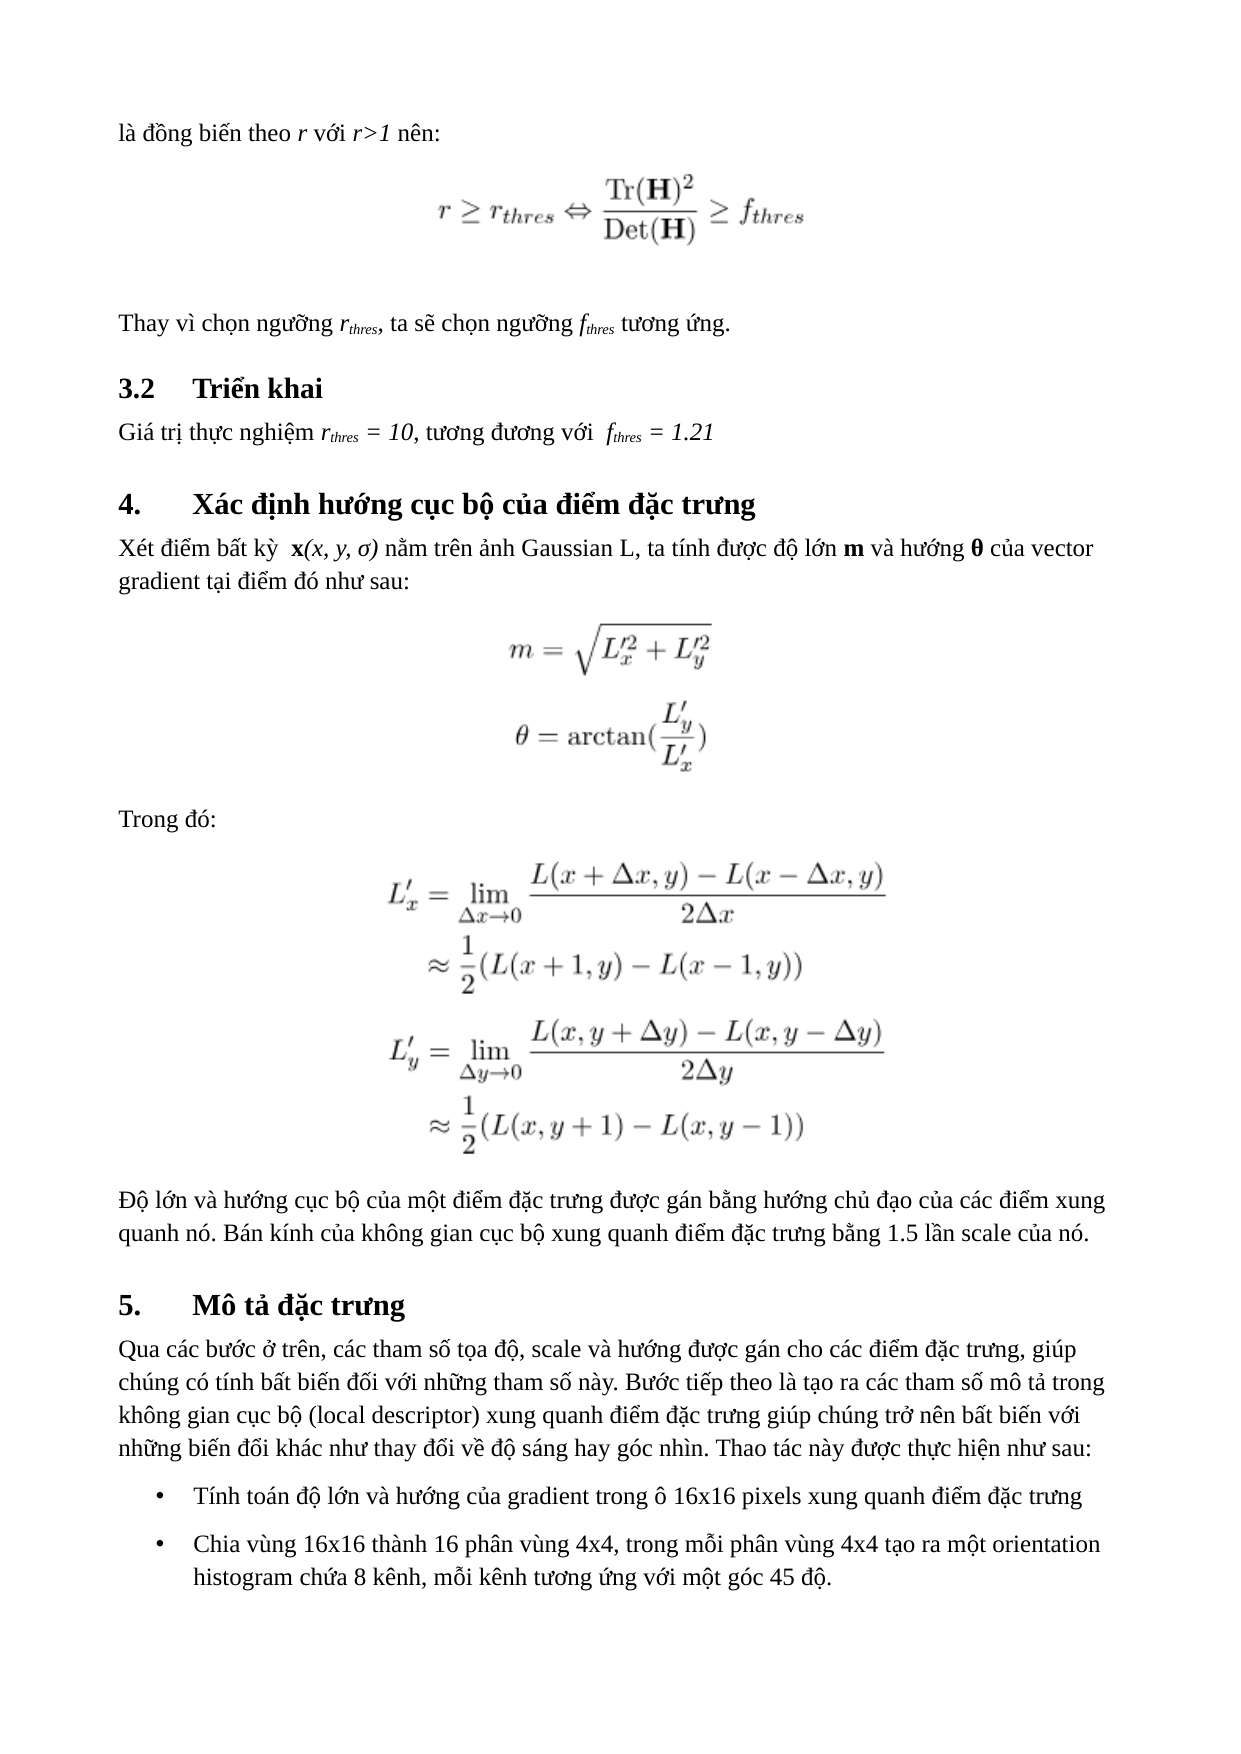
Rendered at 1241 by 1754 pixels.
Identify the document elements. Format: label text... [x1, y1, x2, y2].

text Qua các bước ở trên, các tham số tọa độ, scale và hướng được gán cho các điểm đặc trưng, giúp chúng có tính bất biến đối với những tham số này. Bước tiếp theo là tạo ra các tham số mô tả trong không gian cục bộ (local descriptor) xung quanh điểm đặc trưng giúp chúng trở nên bất biến với những biến đổi khác như thay đổi về độ sáng hay góc nhìn. Thao tác này được thực hiện như sau: [118, 1334, 1122, 1462]
text Độ lớn và hướng cục bộ của một điểm đặc trưng được gán bằng hướng chủ đạo của các điểm xung quanh nó. Bán kính của không gian cục bộ xung quanh điểm đặc trưng bằng 1.5 lần scale của nó. [118, 1185, 1122, 1247]
subtitle Mô tả đặc trưng [118, 1287, 1122, 1322]
picture [496, 613, 745, 789]
picture [421, 165, 819, 249]
text Thay vì chọn ngưỡng rthres, ta sẽ chọn ngưỡng fthres tương ứng. [118, 308, 1122, 337]
text Trong đó: [118, 804, 1122, 833]
text Xét điểm bất kỳ x(x, y, σ) nằm trên ảnh Gaussian L, ta tính được độ lớn m và hướng θ của vector gradient tại điểm đó như sau: [118, 533, 1122, 595]
subtitle Triển khai [118, 371, 1122, 404]
text Giá trị thực nghiệm rthres = 10, tương đương với fthres = 1.21 [118, 417, 1122, 446]
list Chia vùng 16x16 thành 16 phân vùng 4x4, trong mỗi phân vùng 4x4 tạo ra một orientation histogram chứa 8 kênh, mỗi kênh tương ứng với một góc 45 độ. [156, 1529, 1122, 1590]
subtitle Xác định hướng cục bộ của điểm đặc trưng [118, 485, 1122, 521]
list Tính toán độ lớn và hướng của gradient trong ô 16x16 pixels xung quanh điểm đặc trưng [156, 1481, 1122, 1510]
text là đồng biến theo r với r>1 nên: [118, 118, 1122, 147]
picture [343, 851, 897, 1165]
